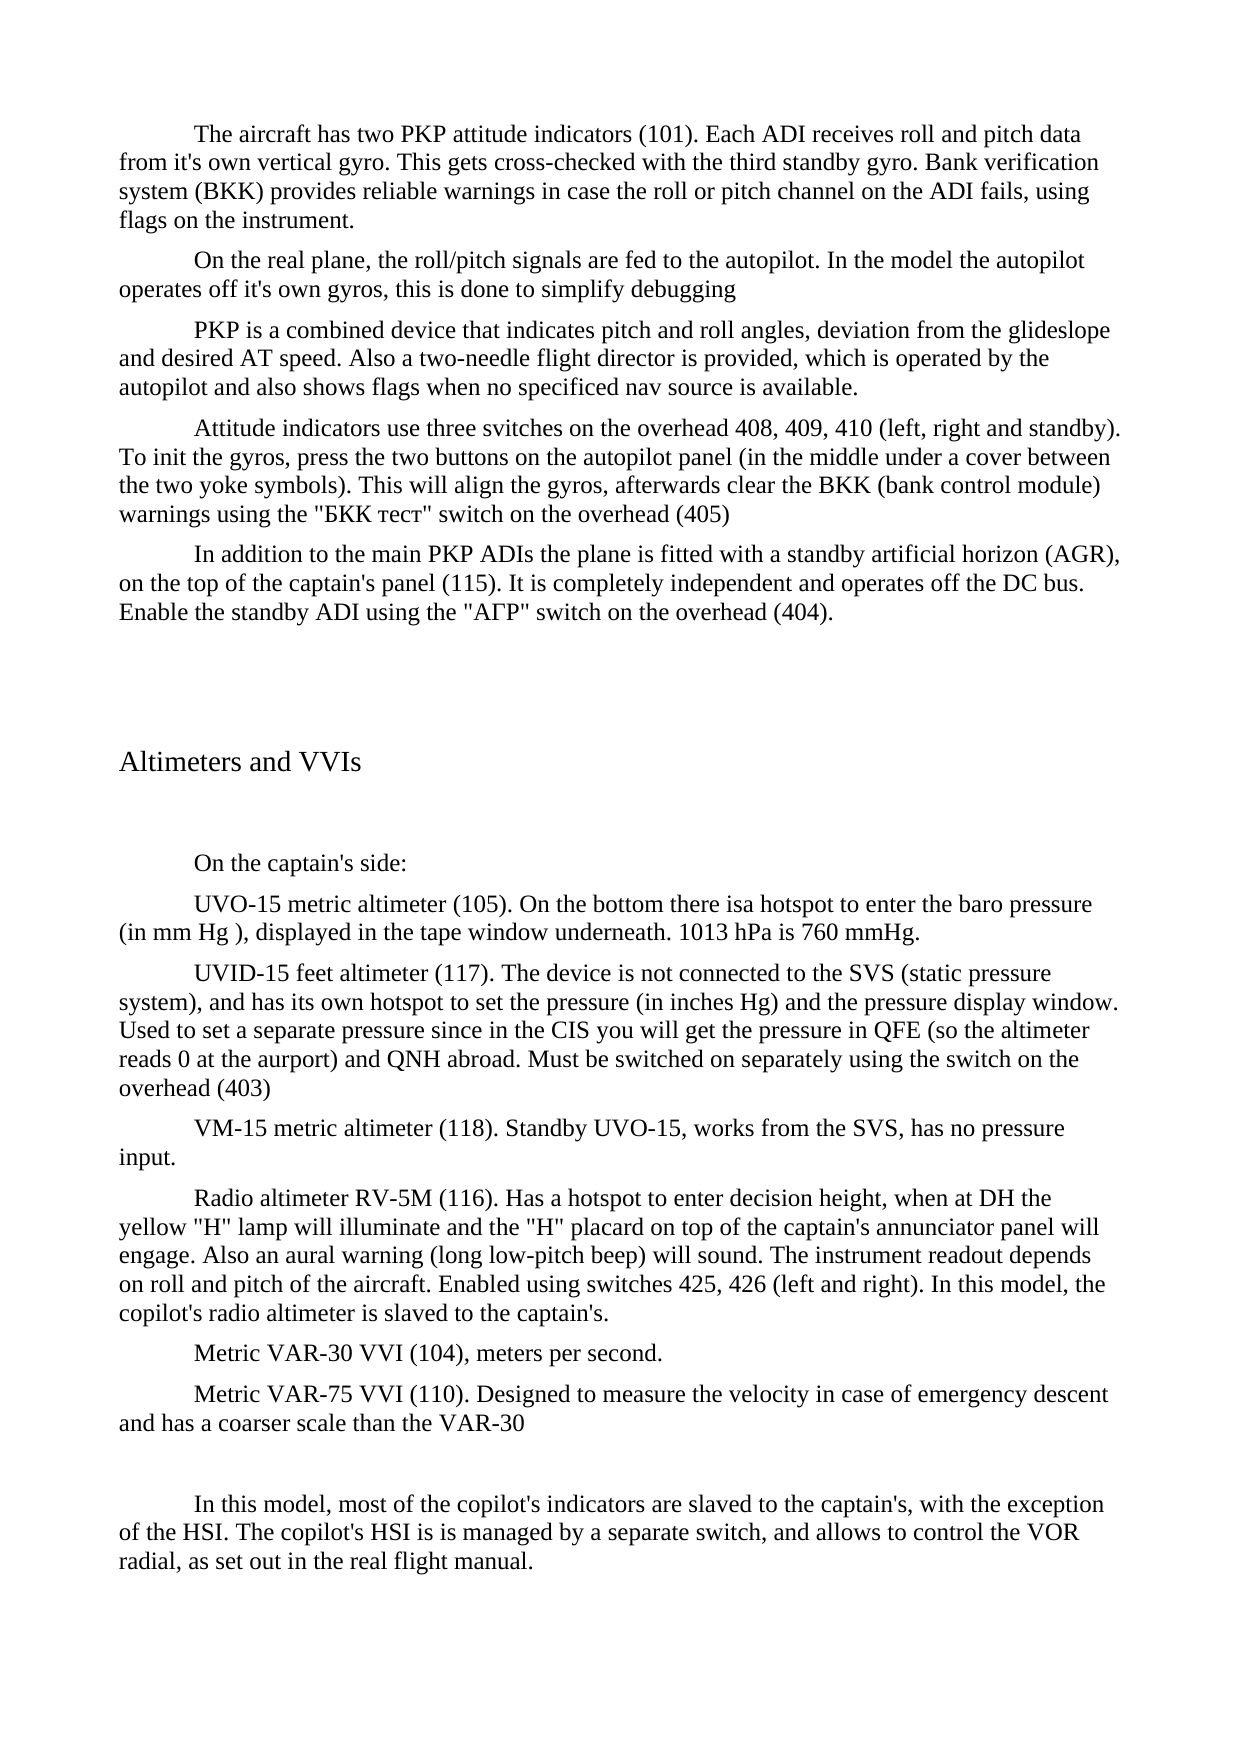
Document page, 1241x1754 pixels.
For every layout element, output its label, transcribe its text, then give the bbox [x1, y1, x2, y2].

text UVO-15 metric altimeter (105). On the bottom there isa hotspot to enter the baro pressure (in mm Hg ), displayed in the tape window underneath. 1013 hPa is 760 mmHg. [119, 889, 1122, 946]
text Attitude indicators use three svitches on the overhead 408, 409, 410 (left, right and standby). To init the gyros, press the two buttons on the autopilot panel (in the middle under a cover between the two yoke symbols). This will align the gyros, afterwards clear the BKK (bank control module) warnings using the "БКК тест" switch on the overhead (405) [119, 413, 1122, 528]
text Metric VAR-75 VVI (110). Designed to measure the velocity in case of emergency descent and has a coarser scale than the VAR-30 [119, 1379, 1122, 1436]
text On the captain's side: [119, 848, 1122, 877]
text PKP is a combined device that indicates pitch and roll angles, deviation from the glideslope and desired AT speed. Also a two-needle flight director is provided, which is operated by the autopilot and also shows flags when no specificed nav source is available. [119, 315, 1122, 401]
text On the real plane, the roll/pitch signals are fed to the autopilot. In the model the autopilot operates off it's own gyros, this is done to simplify debugging [119, 246, 1122, 303]
text Radio altimeter RV-5M (116). Has a hotspot to enter decision height, when at DH the yellow "H" lamp will illuminate and the "H" placard on top of the captain's annunciator panel will engage. Also an aural warning (long low-pitch beep) will sound. The instrument readout depends on roll and pitch of the aircraft. Enabled using switches 425, 426 (left and right). In this model, the copilot's radio altimeter is slaved to the captain's. [119, 1183, 1122, 1327]
text The aircraft has two PKP attitude indicators (101). Each ADI receives roll and pitch data from it's own vertical gyro. This gets cross-checked with the third standby gyro. Bank verification system (BKK) provides reliable warnings in case the roll or pitch channel on the ADI fails, using flags on the instrument. [119, 119, 1122, 234]
text VM-15 metric altimeter (118). Standby UVO-15, works from the SVS, has no pressure input. [119, 1113, 1122, 1171]
text UVID-15 feet altimeter (117). The device is not connected to the SVS (static pressure system), and has its own hotspot to set the pressure (in inches Hg) and the pressure display window. Used to set a separate pressure since in the CIS you will get the pressure in QFE (so the altimeter reads 0 at the aurport) and QNH abroad. Must be switched on separately using the switch on the overhead (403) [119, 958, 1122, 1102]
text Altimeters and VVIs [119, 744, 1122, 778]
text Metric VAR-30 VVI (104), meters per second. [119, 1338, 1122, 1367]
text In addition to the main PKP ADIs the plane is fitted with a standby artificial horizon (AGR), on the top of the captain's panel (115). It is completely independent and operates off the DC bus. Enable the standby ADI using the "АГР" switch on the overhead (404). [119, 539, 1122, 626]
text In this model, most of the copilot's indicators are slaved to the captain's, with the exception of the HSI. The copilot's HSI is is managed by a separate switch, and allows to control the VOR radial, as set out in the real flight manual. [119, 1489, 1122, 1575]
